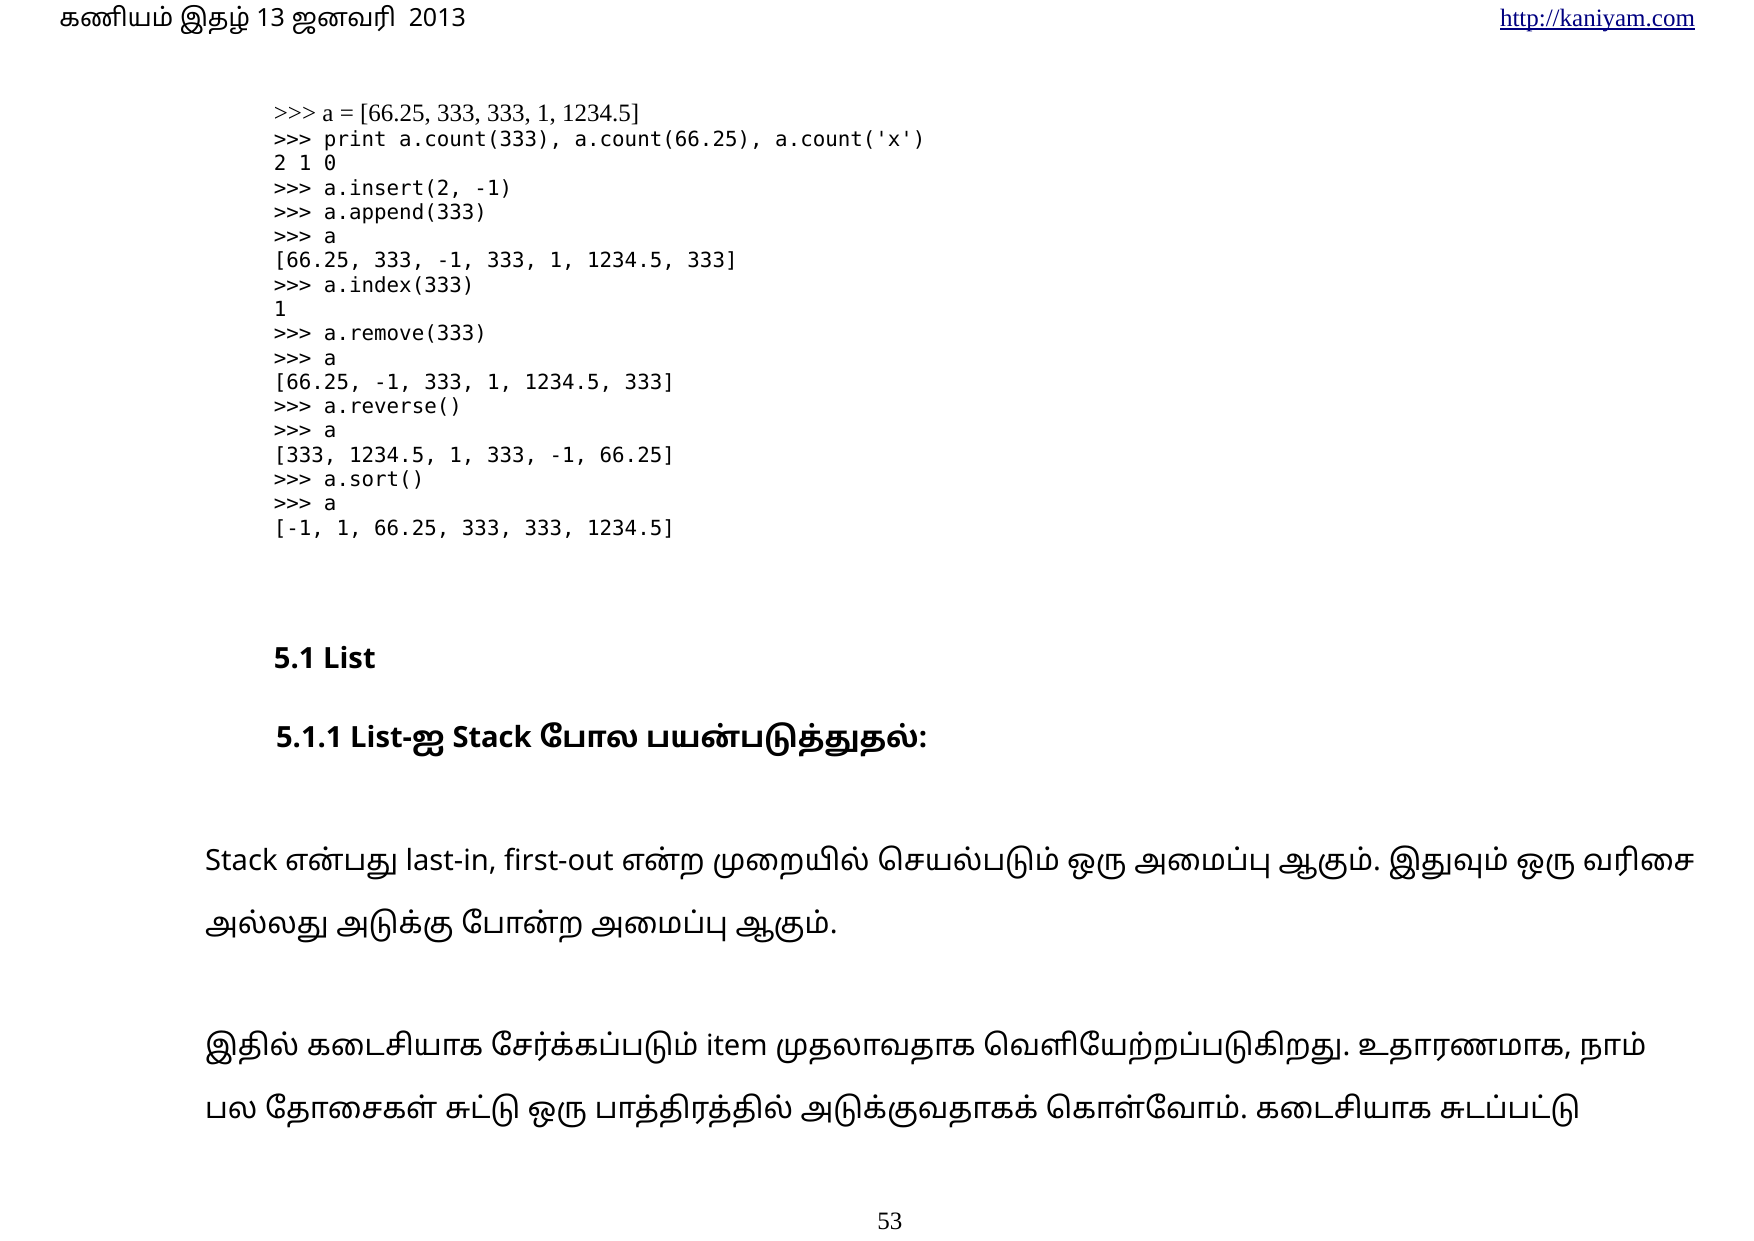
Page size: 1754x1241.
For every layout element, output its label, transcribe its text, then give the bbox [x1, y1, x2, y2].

text 5.1 List [203, 637, 1695, 677]
text 1 [203, 297, 1695, 321]
text 5.1.1 List-ஐ Stack போல பயன்படுத்துதல்: Stack என்பது last-in, first-out என்ற முறையில் செயல்படும் ஒரு அமைப்பு ஆகும். இதுவும் ஒரு வரிசை அல்லது அடுக்கு போன்ற அமைப்பு ஆகும். இதில் கடைசியாக சேர்க்கப்படும் item முதலாவதாக வெளியேற்றப்படுகிறது. உதாரணமாக, நாம் பல தோசைகள் சுட்டு ஒரு பாத்திரத்தில் அடுக்குவதாகக் கொள்வோம். கடைசியாக சுடப்பட்டு [205, 717, 1695, 1130]
text >>> a.sort() [203, 467, 1695, 491]
text >>> a.index(333) [203, 273, 1695, 297]
text >>> a.append(333) [203, 200, 1695, 224]
text [203, 64, 1695, 98]
text >>> a.insert(2, -1) [203, 176, 1695, 200]
text 2 1 0 [203, 151, 1695, 176]
text >>> a [203, 346, 1695, 370]
text >>> a = [66.25, 333, 333, 1, 1234.5] [203, 98, 1695, 127]
text [66.25, 333, -1, 333, 1, 1234.5, 333] [203, 248, 1695, 273]
text >>> a [203, 418, 1695, 443]
text [66.25, -1, 333, 1, 1234.5, 333] [203, 370, 1695, 394]
text >>> a.remove(333) [203, 321, 1695, 346]
text >>> a.reverse() [203, 394, 1695, 418]
text [333, 1234.5, 1, 333, -1, 66.25] [203, 443, 1695, 467]
text [-1, 1, 66.25, 333, 333, 1234.5] [203, 516, 1695, 540]
text >>> a [203, 491, 1695, 516]
text >>> a [203, 224, 1695, 248]
text >>> print a.count(333), a.count(66.25), a.count('x') [203, 127, 1695, 151]
